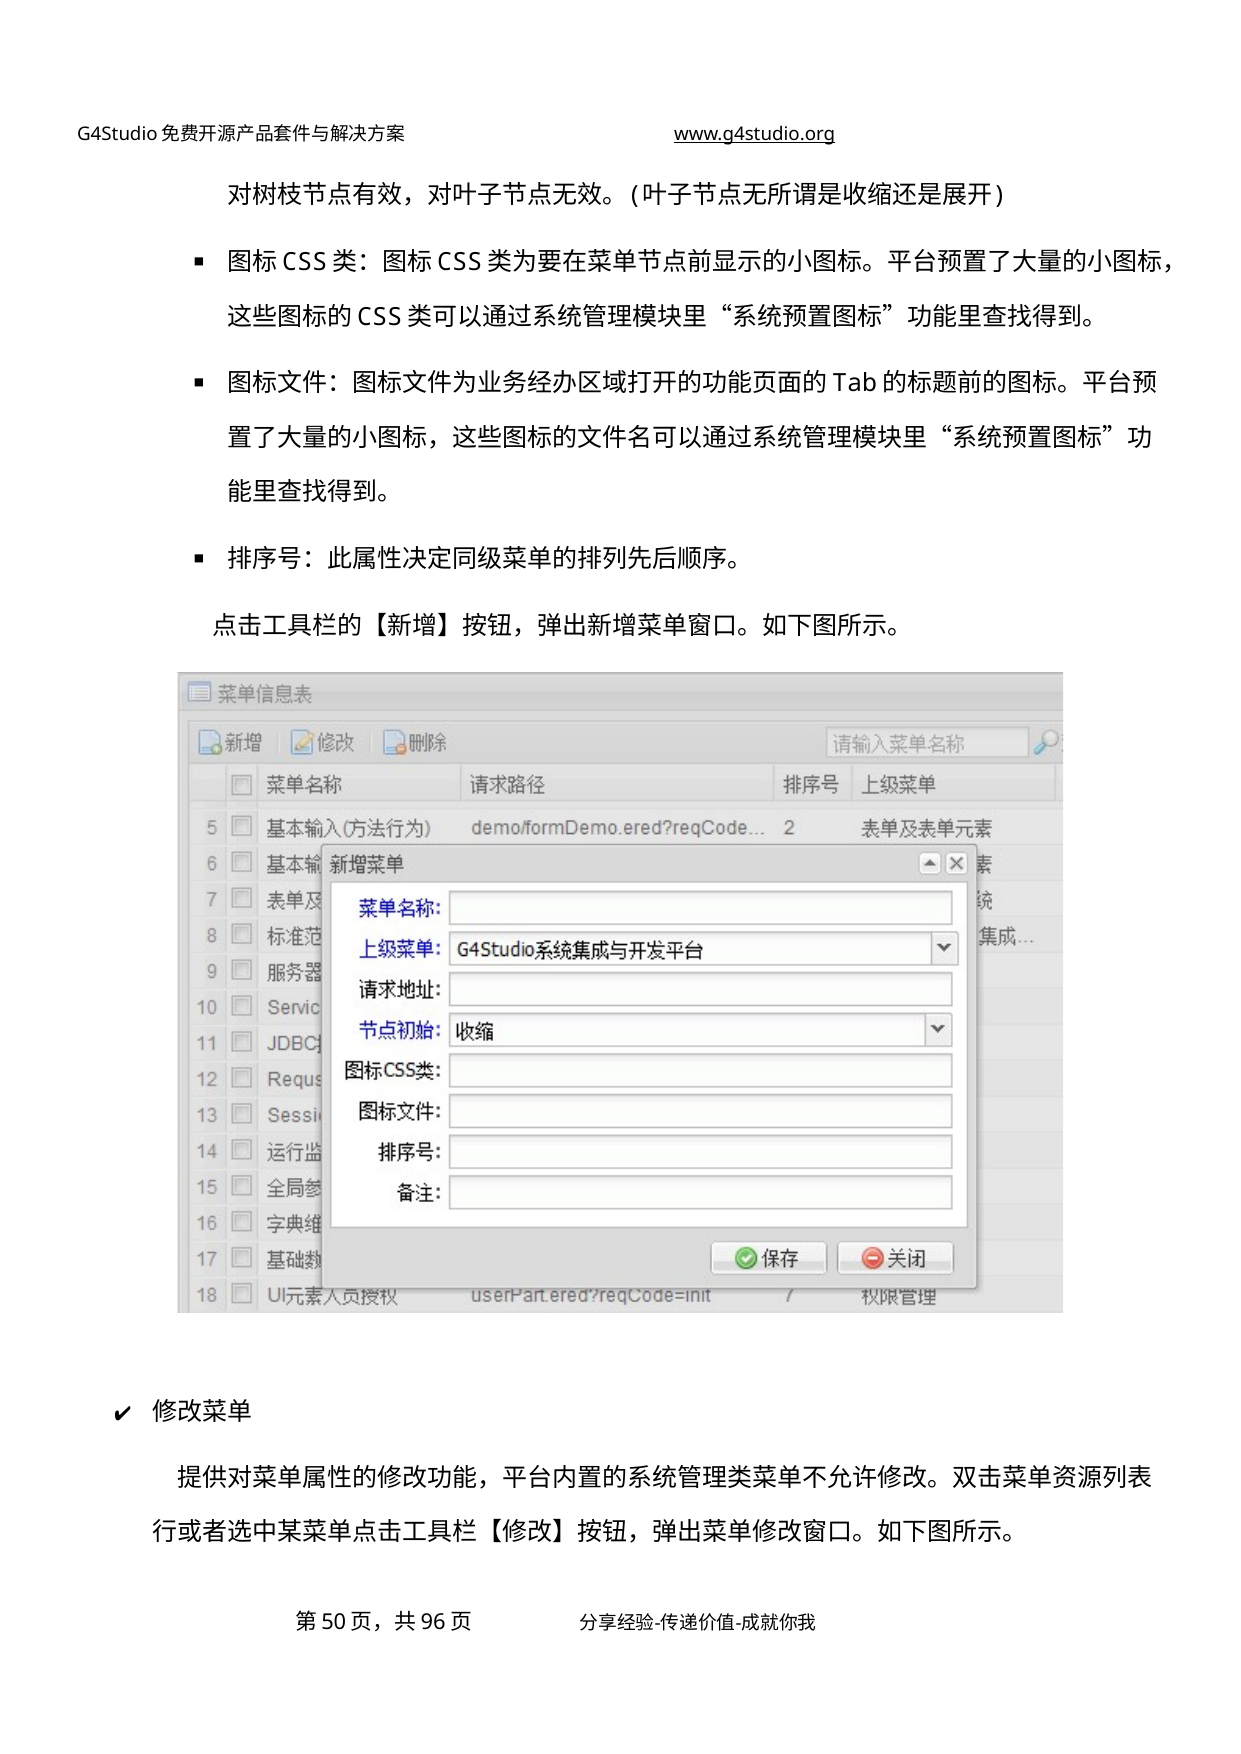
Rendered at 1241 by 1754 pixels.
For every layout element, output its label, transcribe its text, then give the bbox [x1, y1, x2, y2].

list 图标CSS类：图标CSS类为要在菜单节点前显示的小图标。平台预置了大量的小图标，这些图标的CSS类可以通过系统管理模块里“系统预置图标”功能里查找得到。 [189, 242, 1163, 332]
list 对树枝节点有效，对叶子节点无效。(叶子节点无所谓是收缩还是展开) [189, 175, 1163, 211]
list 点击工具栏的【新增】按钮，弹出新增菜单窗口。如下图所示。 [114, 605, 1163, 642]
picture [177, 672, 1064, 1313]
list 图标文件：图标文件为业务经办区域打开的功能页面的Tab的标题前的图标。平台预置了大量的小图标，这些图标的文件名可以通过系统管理模块里“系统预置图标”功能里查找得到。 [189, 363, 1163, 508]
list 排序号：此属性决定同级菜单的排列先后顺序。 [189, 538, 1163, 575]
list 提供对菜单属性的修改功能，平台内置的系统管理类菜单不允许修改。双击菜单资源列表行或者选中某菜单点击工具栏【修改】按钮，弹出菜单修改窗口。如下图所示。 [114, 1457, 1163, 1548]
list 修改菜单 [114, 1393, 1163, 1427]
